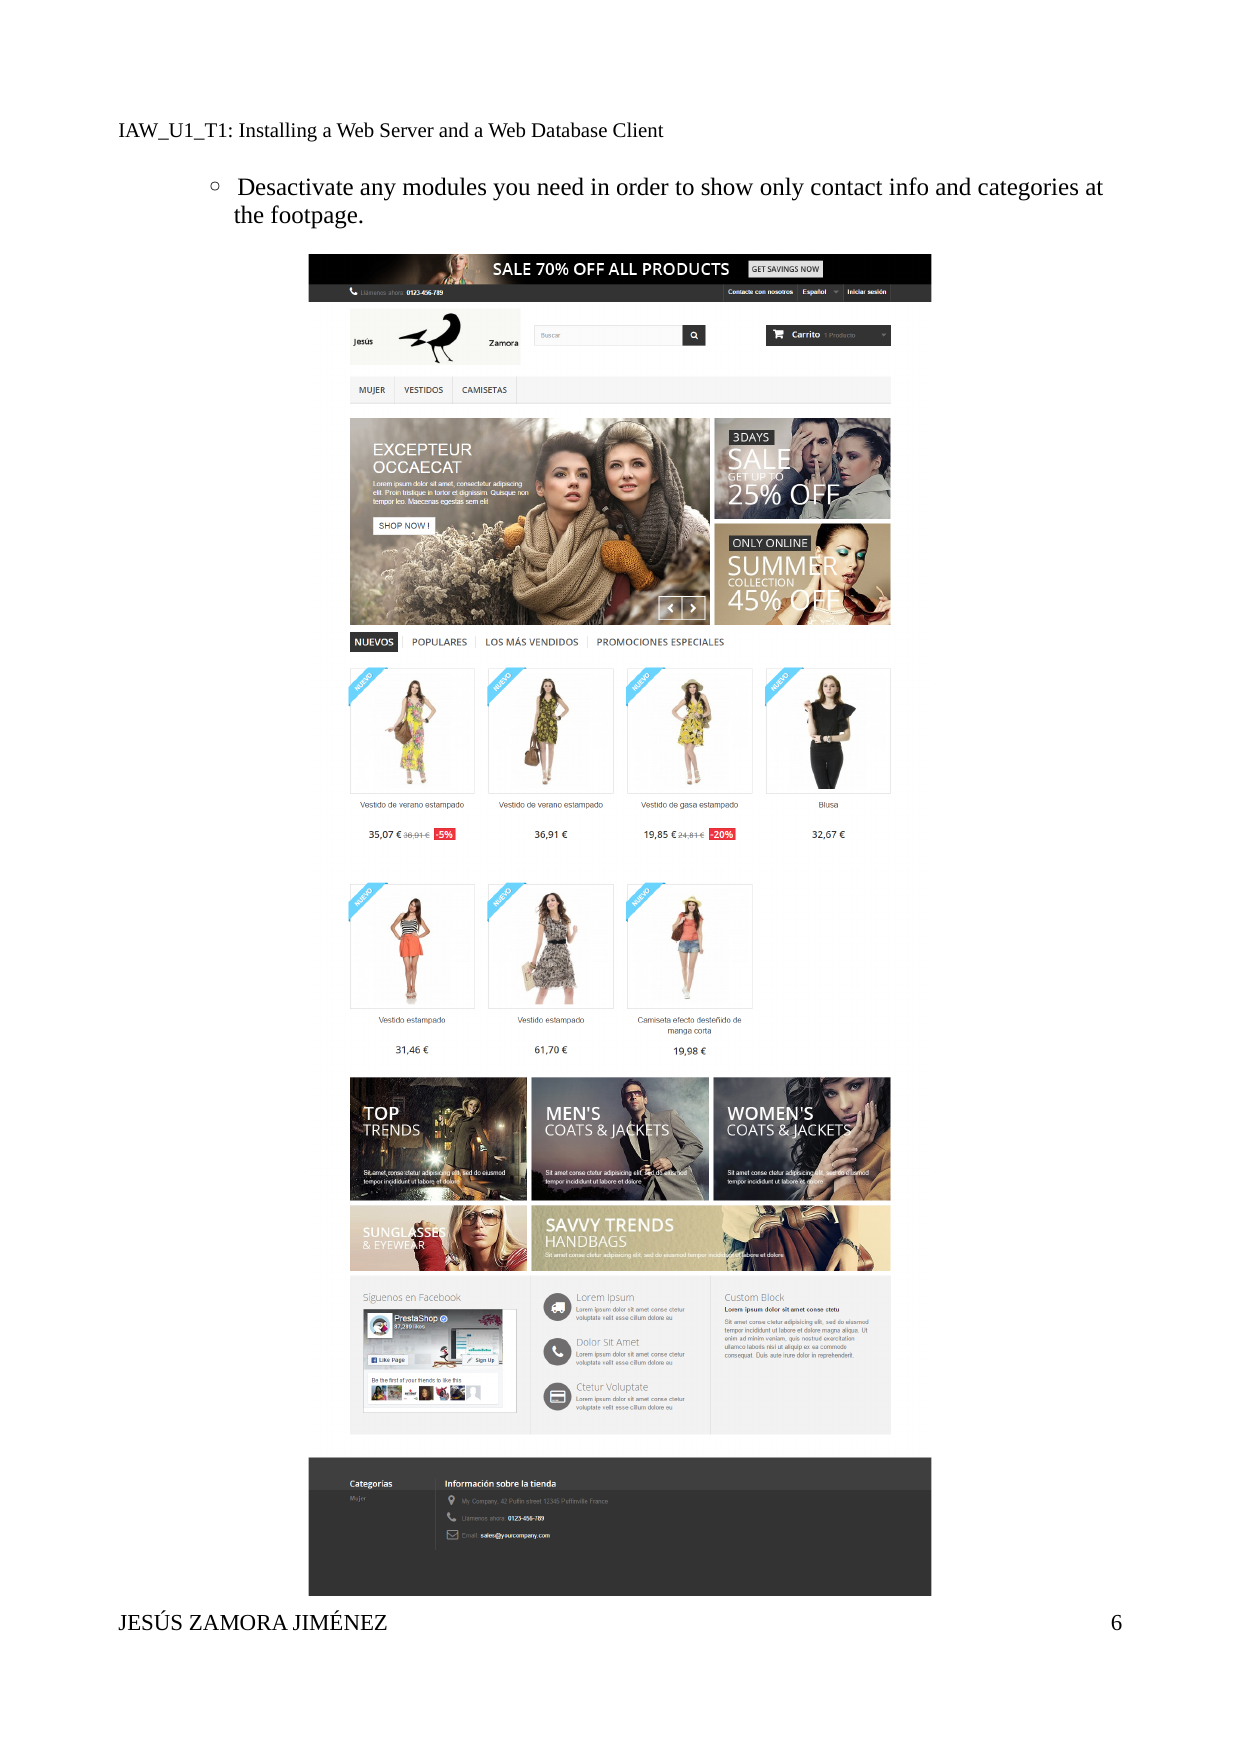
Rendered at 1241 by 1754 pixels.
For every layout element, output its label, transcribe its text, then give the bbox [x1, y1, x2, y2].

list Desactivate any modules you need in order to show only contact info and categories at the footpage. [205, 172, 1122, 229]
picture [308, 254, 932, 1596]
